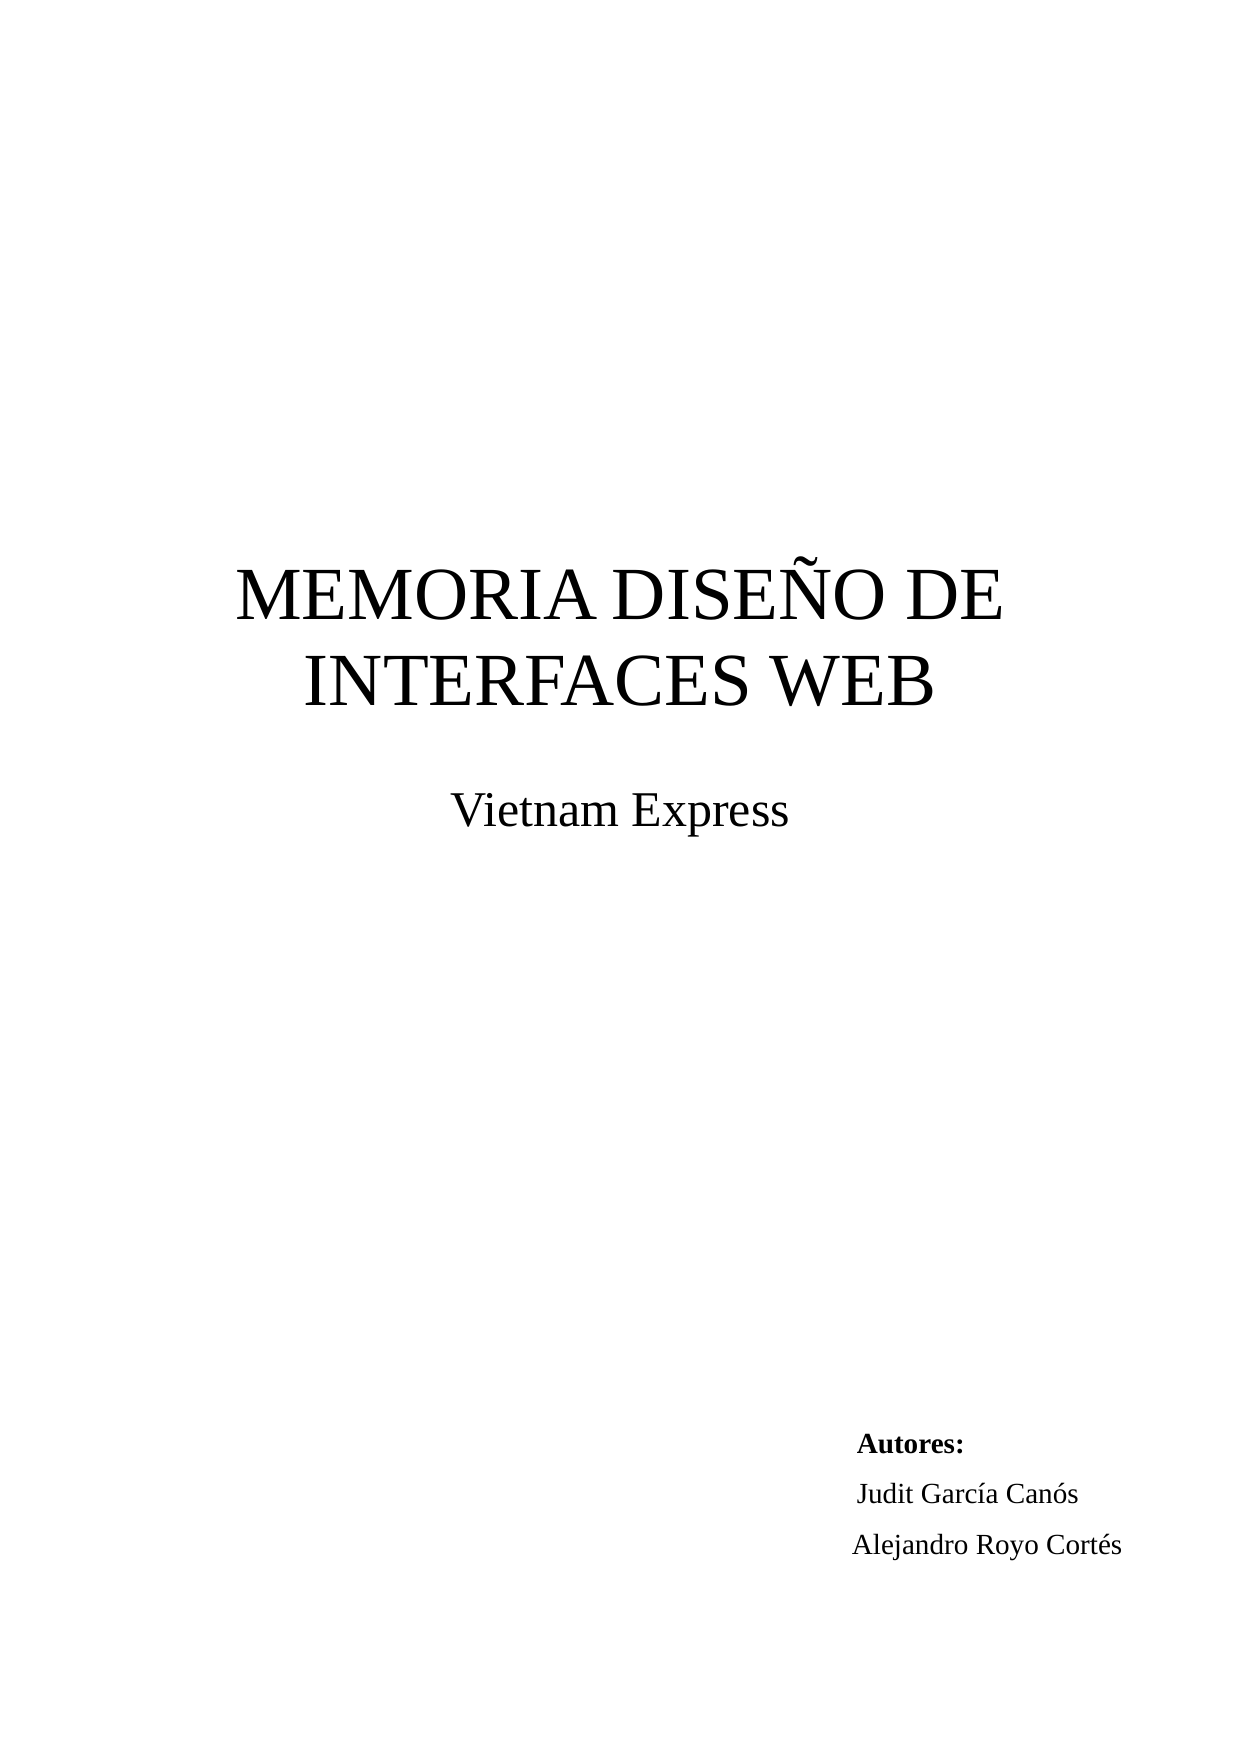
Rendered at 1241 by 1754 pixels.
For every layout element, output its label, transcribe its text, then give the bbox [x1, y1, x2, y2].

text MEMORIA DISEÑO DE [118, 549, 1122, 636]
text Judit García Canós [756, 1477, 1122, 1510]
text Alejandro Royo Cortés [756, 1527, 1122, 1560]
text Autores: [714, 1426, 1122, 1460]
text Vietnam Express [118, 779, 1122, 837]
text INTERFACES WEB [118, 636, 1122, 722]
